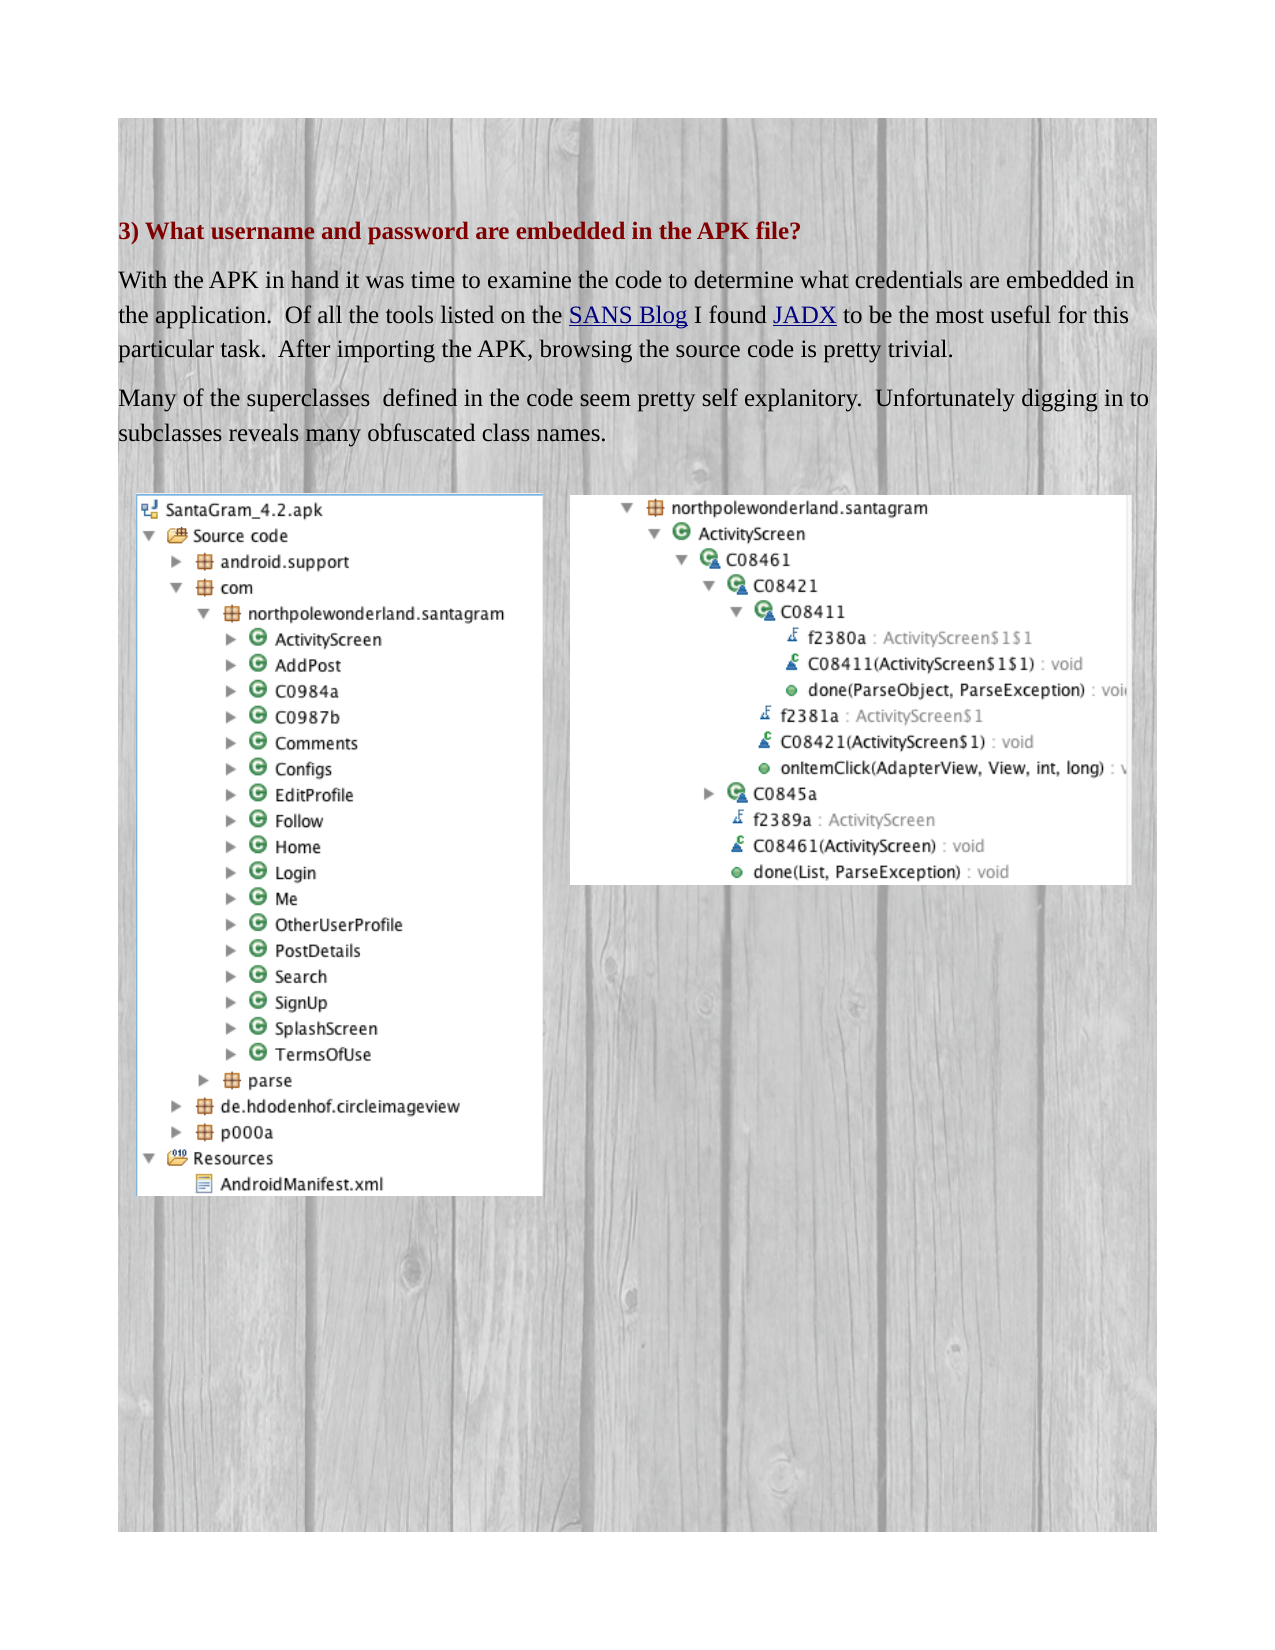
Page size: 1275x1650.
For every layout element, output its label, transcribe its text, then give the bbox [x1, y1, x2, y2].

picture [118, 118, 1157, 216]
picture [118, 447, 1157, 1532]
text 3) What username and password are embedded in the APK file? [118, 216, 1157, 245]
text With the APK in hand it was time to examine the code to determine what credentials are embedded in the application. Of all the tools listed on the SANS Blog I found JADX to be the most useful for this particular task. After importing the APK, browsing the source code is pretty trivial. [118, 265, 1157, 363]
picture [118, 245, 1157, 265]
text Many of the superclasses defined in the code seem pretty self explanitory. Unfortunately digging in to subclasses reveals many obfuscated class names. [118, 383, 1157, 447]
picture [118, 363, 1157, 383]
